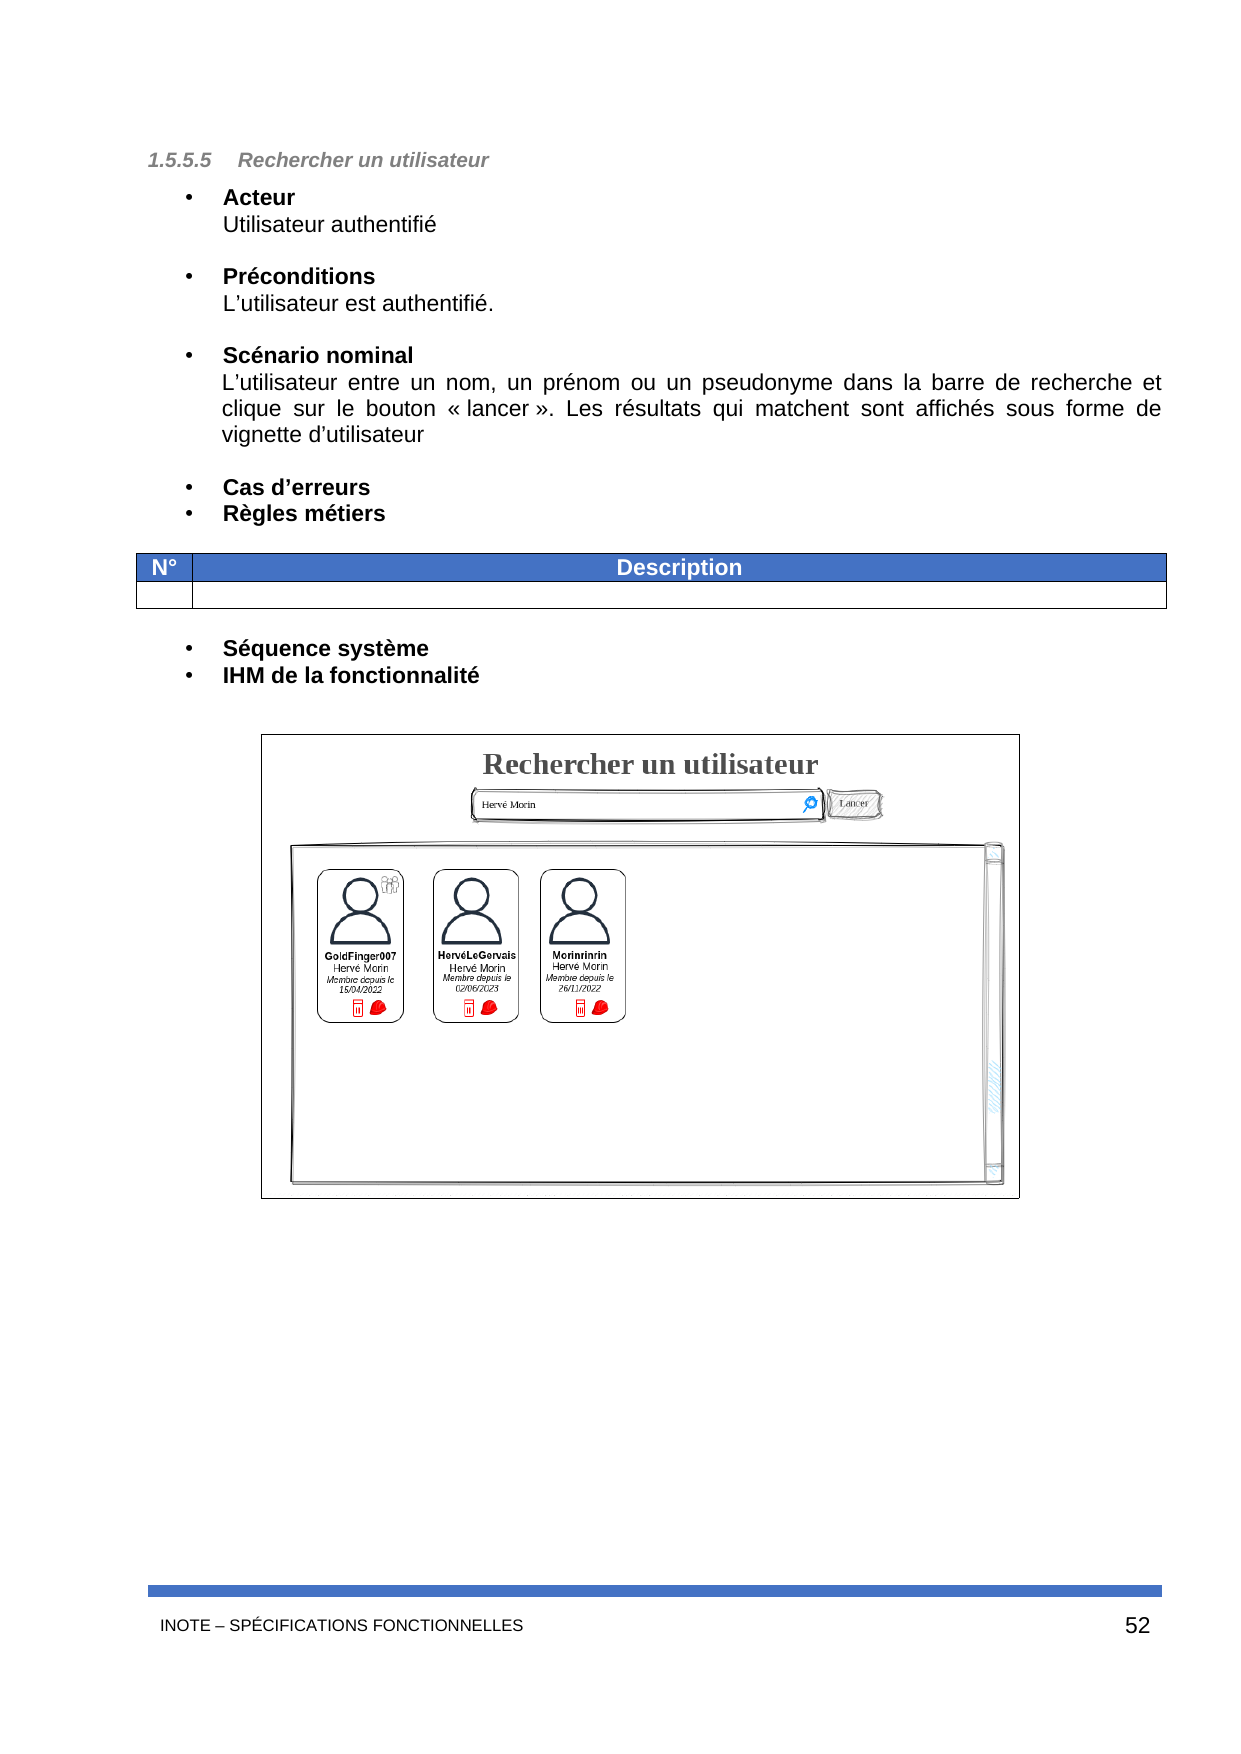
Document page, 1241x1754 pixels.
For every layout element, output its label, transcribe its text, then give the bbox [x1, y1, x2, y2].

table_header N° [137, 554, 192, 581]
list Cas d’erreurs [185, 474, 1162, 500]
list Règles métiers [185, 500, 1162, 527]
picture [263, 736, 1017, 1196]
list IHM de la fonctionnalité [185, 662, 1162, 688]
list L’utilisateur est authentifié. [185, 289, 1162, 316]
list Utilisateur authentifié [185, 211, 1162, 237]
text L’utilisateur entre un nom, un prénom ou un pseudonyme dans la barre de recherche et clique sur le bouton « lancer ». Les résultats qui matchent sont affichés sous forme de vignette d’utilisateur [222, 369, 1162, 448]
list Préconditions [185, 263, 1162, 289]
table_cell [137, 582, 192, 608]
list Acteur [185, 184, 1162, 211]
list Scénario nominal [185, 342, 1162, 369]
list Séquence système [185, 635, 1162, 662]
table_cell [193, 582, 1166, 608]
table_header Description [193, 554, 1166, 581]
subtitle Rechercher un utilisateur [148, 148, 1162, 172]
